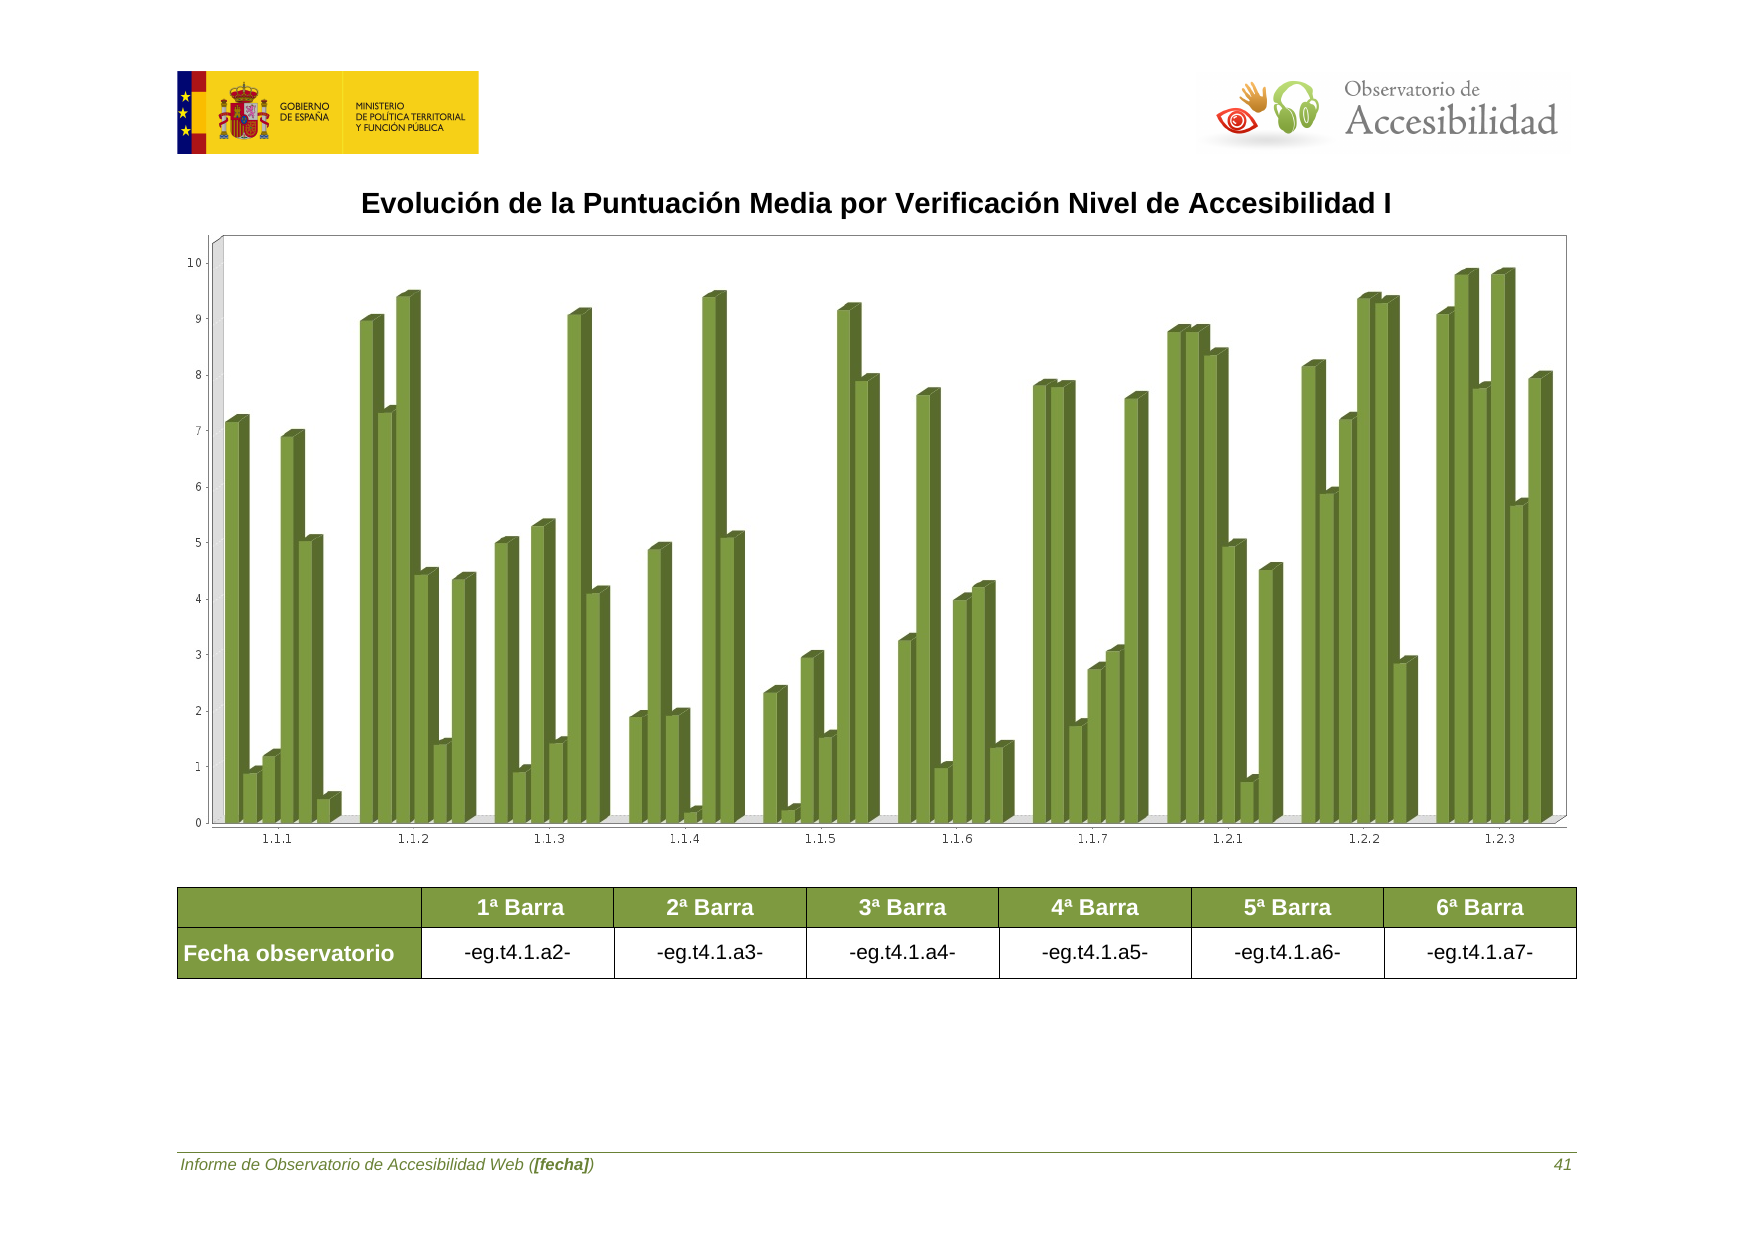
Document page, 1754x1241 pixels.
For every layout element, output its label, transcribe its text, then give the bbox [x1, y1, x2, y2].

table_header 4ª Barra [999, 888, 1191, 927]
table_cell -eg.t4.1.a2- [422, 928, 614, 978]
table_cell -eg.t4.1.a6- [1192, 928, 1384, 978]
table_header 1ª Barra [422, 888, 613, 927]
picture [177, 225, 1577, 851]
table_header 3ª Barra [807, 888, 998, 927]
picture [1196, 72, 1572, 154]
text Evolución de la Puntuación Media por Verificación Nivel de Accesibilidad I [177, 186, 1577, 219]
table_cell Fecha observatorio [178, 928, 421, 978]
table_header 2ª Barra [614, 888, 806, 927]
table_cell -eg.t4.1.a3- [615, 928, 806, 978]
table_cell -eg.t4.1.a4- [807, 928, 999, 978]
table_cell -eg.t4.1.a7- [1385, 928, 1576, 978]
table_header [178, 888, 421, 927]
table_cell -eg.t4.1.a5- [1000, 928, 1191, 978]
table_header 6ª Barra [1384, 888, 1576, 927]
table_header 5ª Barra [1192, 888, 1383, 927]
picture [177, 71, 479, 154]
